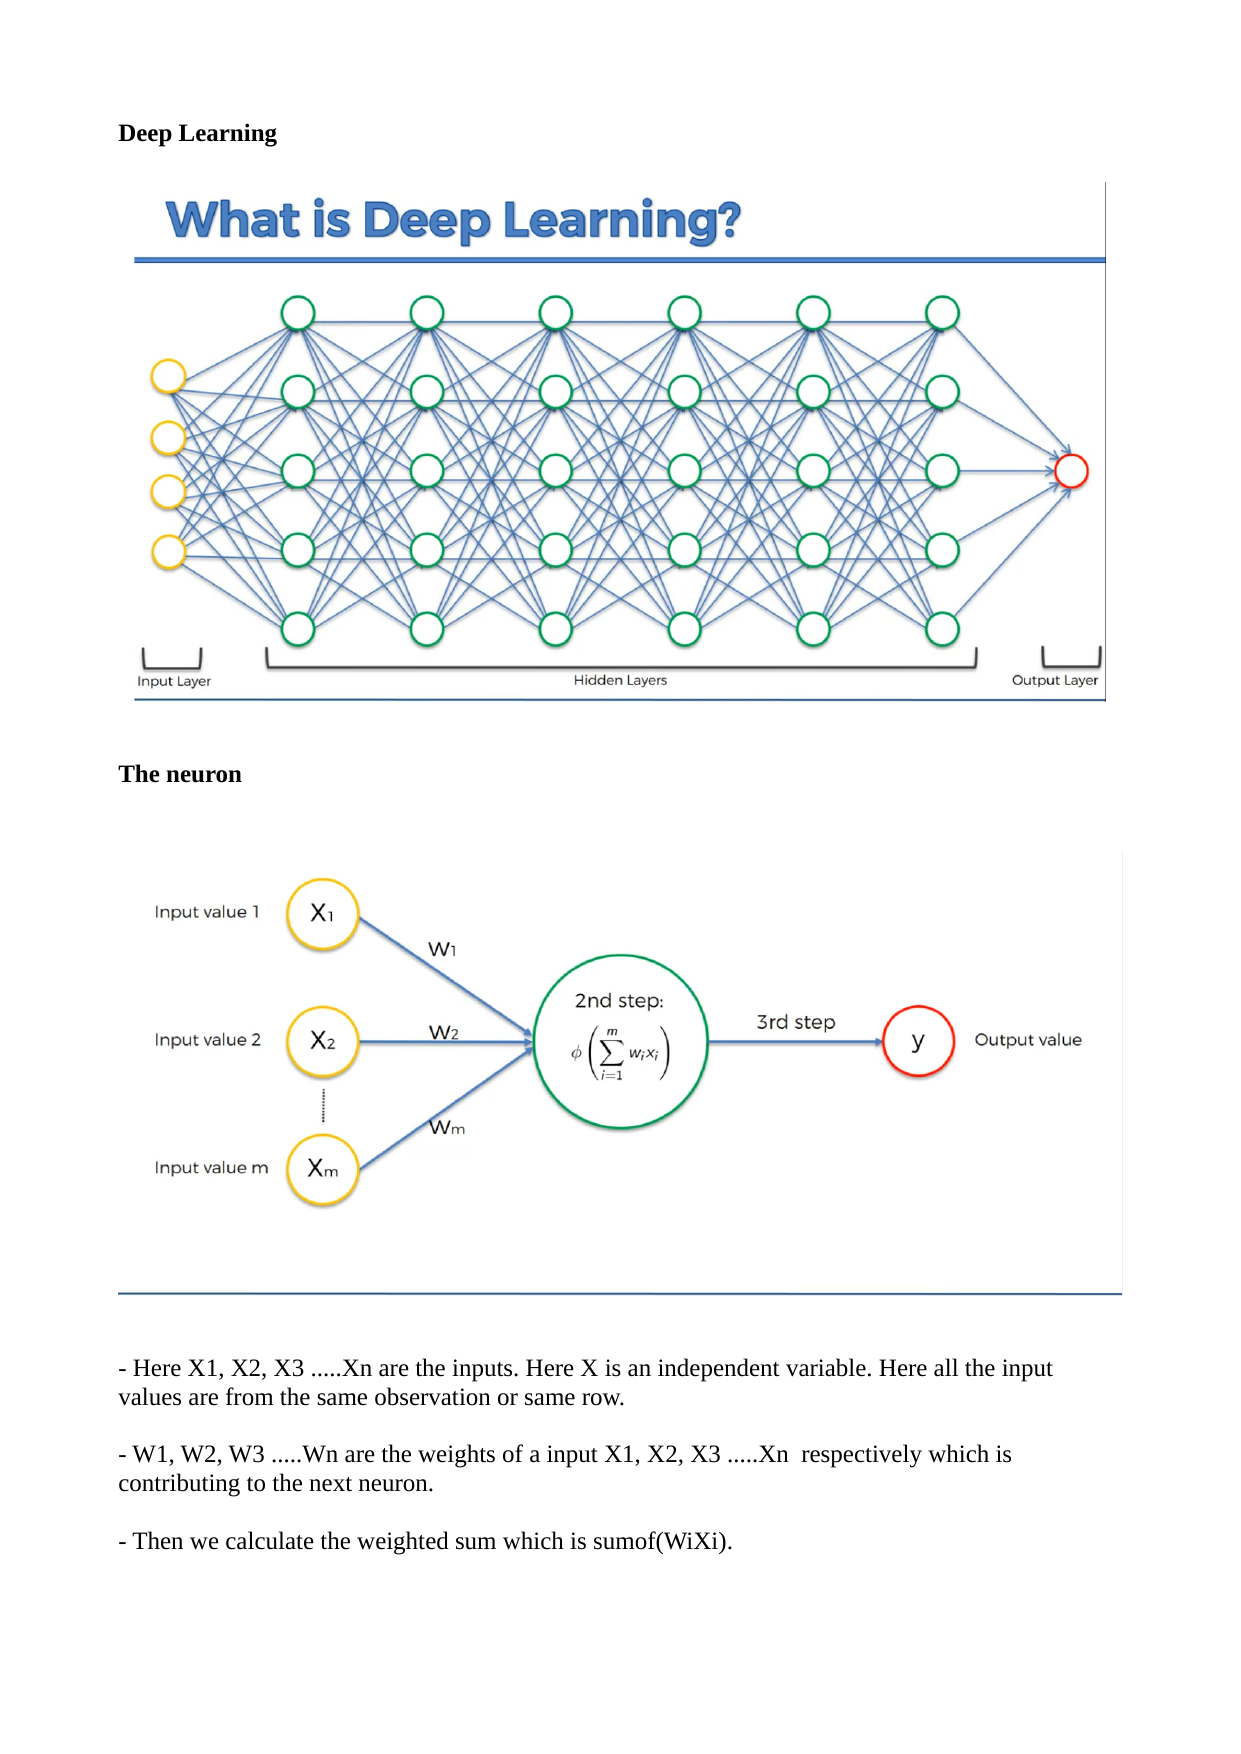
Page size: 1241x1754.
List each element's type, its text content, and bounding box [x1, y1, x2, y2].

text - Here X1, X2, X3 .....Xn are the inputs. Here X is an independent variable. Here all the input values are from the same observation or same row. [118, 1353, 1122, 1411]
picture [134, 182, 1106, 702]
text - Then we calculate the weighted sum which is sumof(WiXi). [118, 1526, 1122, 1554]
picture [118, 850, 1123, 1296]
text The neuron [118, 759, 1122, 788]
text Deep Learning [118, 118, 1122, 147]
text - W1, W2, W3 .....Wn are the weights of a input X1, X2, X3 .....Xn respectively which is contributing to the next neuron. [118, 1439, 1122, 1497]
